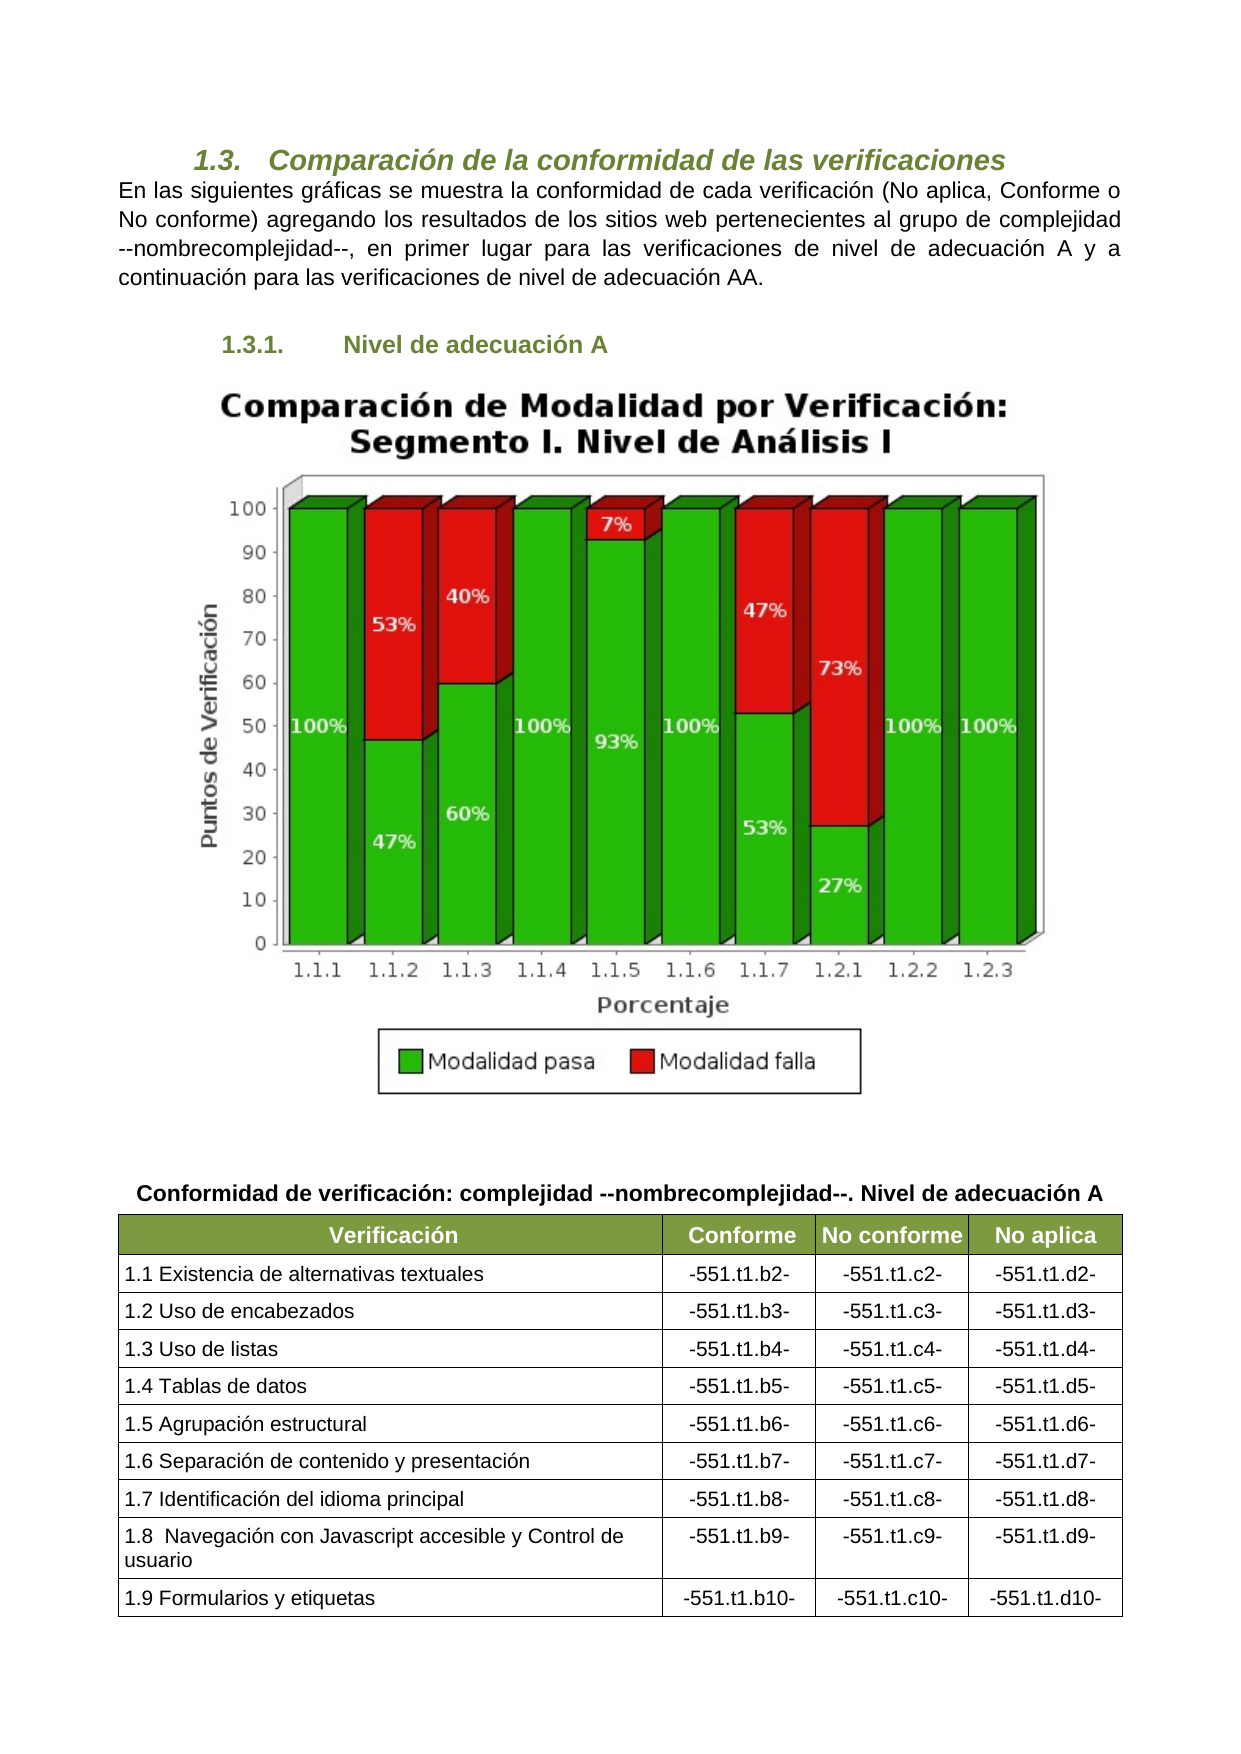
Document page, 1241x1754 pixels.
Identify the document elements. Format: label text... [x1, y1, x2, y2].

table_cell 1.9 Formularios y etiquetas [119, 1579, 662, 1616]
table_cell -551.t1.d10- [969, 1579, 1122, 1616]
table_header No aplica [969, 1215, 1122, 1254]
table_cell -551.t1.c2- [816, 1255, 968, 1292]
table_cell -551.t1.d6- [969, 1405, 1122, 1442]
table_cell 1.8 Navegación con Javascript accesible y Control de usuario [119, 1518, 662, 1578]
table_cell -551.t1.d9- [969, 1518, 1122, 1578]
table_cell -551.t1.d3- [969, 1293, 1122, 1329]
table_cell -551.t1.c4- [816, 1330, 968, 1367]
table_cell -551.t1.c7- [816, 1443, 968, 1479]
subtitle Comparación de la conformidad de las verificaciones [185, 143, 1122, 177]
table_cell -551.t1.c3- [816, 1293, 968, 1329]
table_cell -551.t1.b7- [663, 1443, 815, 1479]
table_cell -551.t1.b5- [663, 1368, 815, 1404]
table_header Conforme [663, 1215, 815, 1254]
table_cell 1.2 Uso de encabezados [119, 1293, 662, 1329]
table_header No conforme [816, 1215, 968, 1254]
table_cell -551.t1.c5- [816, 1368, 968, 1404]
table_cell -551.t1.d7- [969, 1443, 1122, 1479]
subtitle Nivel de adecuación A [214, 330, 1122, 359]
table_cell 1.3 Uso de listas [119, 1330, 662, 1367]
text En las siguientes gráficas se muestra la conformidad de cada verificación (No aplica, Conforme o No conforme) agregando los resultados de los sitios web pertenecientes al grupo de complejidad --nombrecomplejidad--, en primer lugar para las verificaciones de nivel de adecuación A y a continuación para las verificaciones de nivel de adecuación AA. [118, 177, 1122, 290]
table_cell -551.t1.d8- [969, 1480, 1122, 1517]
table_cell -551.t1.b10- [663, 1579, 815, 1616]
table_cell 1.5 Agrupación estructural [119, 1405, 662, 1442]
table_cell -551.t1.d2- [969, 1255, 1122, 1292]
table_header Verificación [119, 1215, 662, 1254]
table_cell -551.t1.c10- [816, 1579, 968, 1616]
table_cell -551.t1.b4- [663, 1330, 815, 1367]
table_cell -551.t1.b9- [663, 1518, 815, 1578]
table_cell 1.6 Separación de contenido y presentación [119, 1443, 662, 1479]
table_cell -551.t1.d4- [969, 1330, 1122, 1367]
table_cell -551.t1.b8- [663, 1480, 815, 1517]
picture [178, 386, 1062, 1096]
table_cell -551.t1.c8- [816, 1480, 968, 1517]
table_cell 1.4 Tablas de datos [119, 1368, 662, 1404]
table_cell -551.t1.c6- [816, 1405, 968, 1442]
table_cell 1.1 Existencia de alternativas textuales [119, 1255, 662, 1292]
table_cell -551.t1.d5- [969, 1368, 1122, 1404]
table_cell -551.t1.b6- [663, 1405, 815, 1442]
table_cell -551.t1.b3- [663, 1293, 815, 1329]
table_cell -551.t1.c9- [816, 1518, 968, 1578]
table_cell 1.7 Identificación del idioma principal [119, 1480, 662, 1517]
text Conformidad de verificación: complejidad --nombrecomplejidad--. Nivel de adecuación A [118, 1180, 1122, 1206]
table_cell -551.t1.b2- [663, 1255, 815, 1292]
